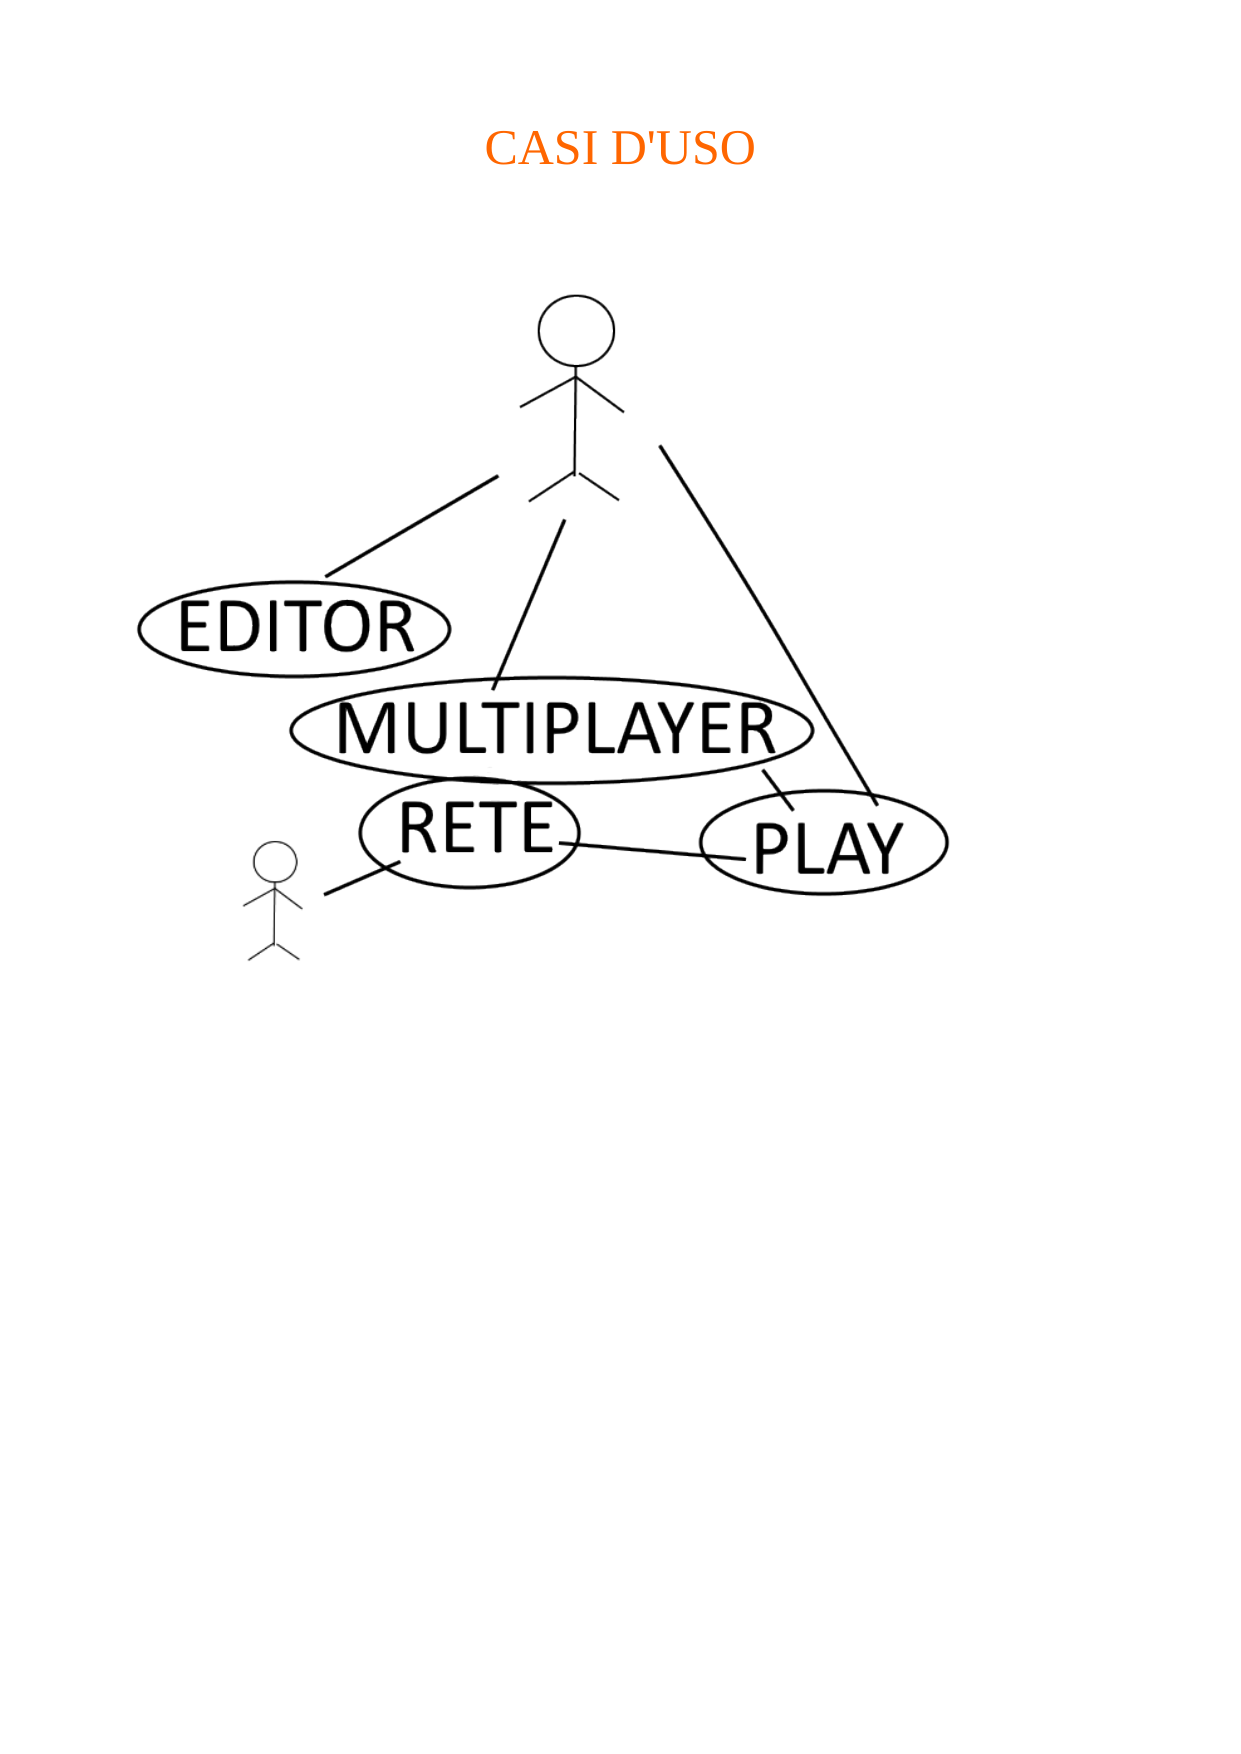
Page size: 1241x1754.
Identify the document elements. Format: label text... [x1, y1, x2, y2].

text CASI D'USO [118, 118, 1122, 176]
picture [118, 238, 1123, 992]
